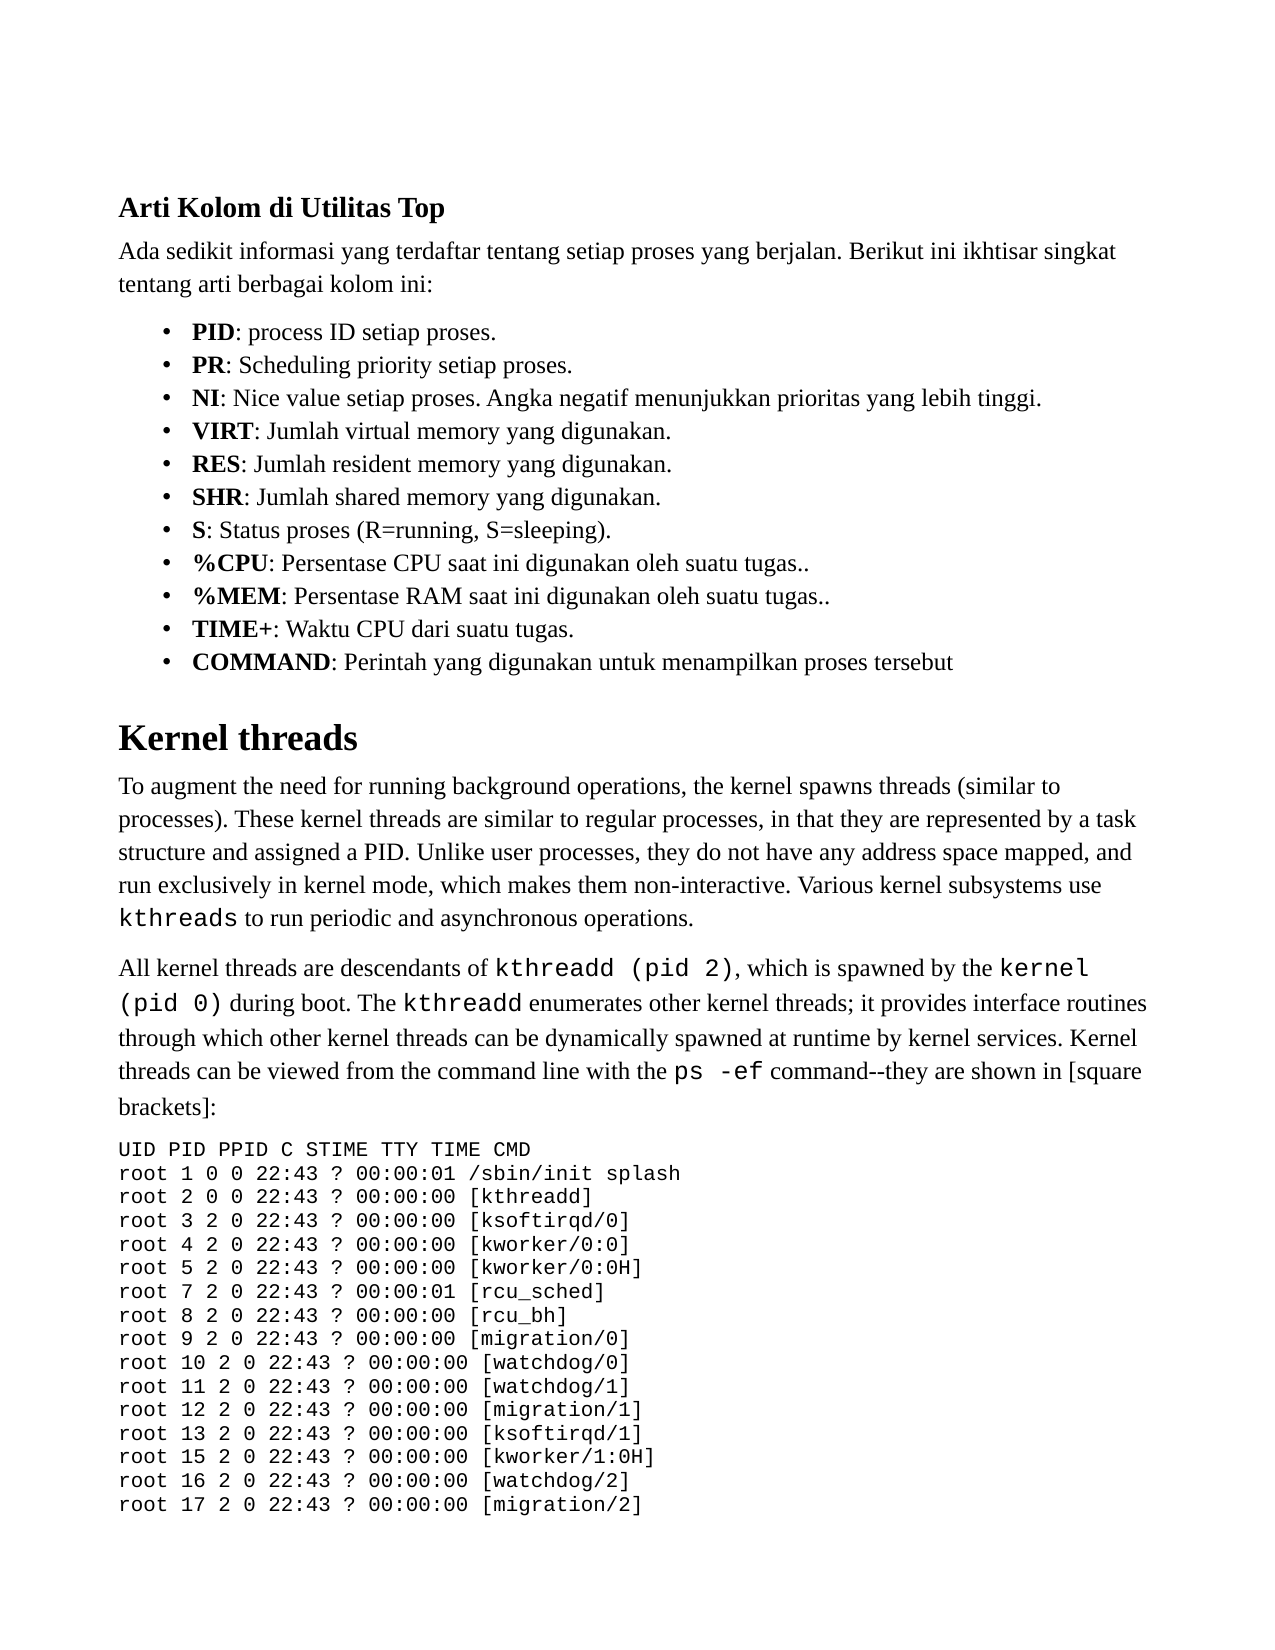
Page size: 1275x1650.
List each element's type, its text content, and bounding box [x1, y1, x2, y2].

subtitle Kernel threads [118, 716, 1157, 759]
list RES: Jumlah resident memory yang digunakan. [162, 449, 1157, 478]
text root 8 2 0 22:43 ? 00:00:00 [rcu_bh] [118, 1305, 1157, 1328]
list COMMAND: Perintah yang digunakan untuk menampilkan proses tersebut [162, 647, 1157, 676]
text root 5 2 0 22:43 ? 00:00:00 [kworker/0:0H] [118, 1257, 1157, 1281]
list TIME+: Waktu CPU dari suatu tugas. [162, 614, 1157, 643]
text To augment the need for running background operations, the kernel spawns threads (similar to processes). These kernel threads are similar to regular processes, in that they are represented by a task structure and assigned a PID. Unlike user processes, they do not have any address space mapped, and run exclusively in kernel mode, which makes them non-interactive. Various kernel subsystems use kthreads to run periodic and asynchronous operations. [118, 771, 1157, 934]
list S: Status proses (R=running, S=sleeping). [162, 515, 1157, 544]
text root 7 2 0 22:43 ? 00:00:01 [rcu_sched] [118, 1281, 1157, 1305]
text root 17 2 0 22:43 ? 00:00:00 [migration/2] [118, 1494, 1157, 1517]
text root 15 2 0 22:43 ? 00:00:00 [kworker/1:0H] [118, 1447, 1157, 1470]
text root 12 2 0 22:43 ? 00:00:00 [migration/1] [118, 1399, 1157, 1423]
subtitle Arti Kolom di Utilitas Top [118, 190, 1157, 224]
list VIRT: Jumlah virtual memory yang digunakan. [162, 416, 1157, 445]
text UID PID PPID C STIME TTY TIME CMD [118, 1139, 1157, 1163]
text Ada sedikit informasi yang terdaftar tentang setiap proses yang berjalan. Berikut ini ikhtisar singkat tentang arti berbagai kolom ini: [118, 236, 1157, 298]
list SHR: Jumlah shared memory yang digunakan. [162, 482, 1157, 511]
list PR: Scheduling priority setiap proses. [162, 350, 1157, 379]
text root 3 2 0 22:43 ? 00:00:00 [ksoftirqd/0] [118, 1210, 1157, 1234]
list NI: Nice value setiap proses. Angka negatif menunjukkan prioritas yang lebih tinggi. [162, 383, 1157, 412]
text root 11 2 0 22:43 ? 00:00:00 [watchdog/1] [118, 1376, 1157, 1399]
list PID: process ID setiap proses. [162, 317, 1157, 346]
text root 2 0 0 22:43 ? 00:00:00 [kthreadd] [118, 1186, 1157, 1210]
list %CPU: Persentase CPU saat ini digunakan oleh suatu tugas.. [162, 548, 1157, 577]
text root 10 2 0 22:43 ? 00:00:00 [watchdog/0] [118, 1352, 1157, 1376]
text root 1 0 0 22:43 ? 00:00:01 /sbin/init splash [118, 1163, 1157, 1186]
text root 13 2 0 22:43 ? 00:00:00 [ksoftirqd/1] [118, 1423, 1157, 1447]
list %MEM: Persentase RAM saat ini digunakan oleh suatu tugas.. [162, 581, 1157, 610]
text All kernel threads are descendants of kthreadd (pid 2), which is spawned by the kernel (pid 0) during boot. The kthreadd enumerates other kernel threads; it provides interface routines through which other kernel threads can be dynamically spawned at runtime by kernel services. Kernel threads can be viewed from the command line with the ps -ef command--they are shown in [square brackets]: [118, 953, 1157, 1120]
text root 9 2 0 22:43 ? 00:00:00 [migration/0] [118, 1328, 1157, 1352]
text root 16 2 0 22:43 ? 00:00:00 [watchdog/2] [118, 1470, 1157, 1494]
text root 4 2 0 22:43 ? 00:00:00 [kworker/0:0] [118, 1234, 1157, 1257]
